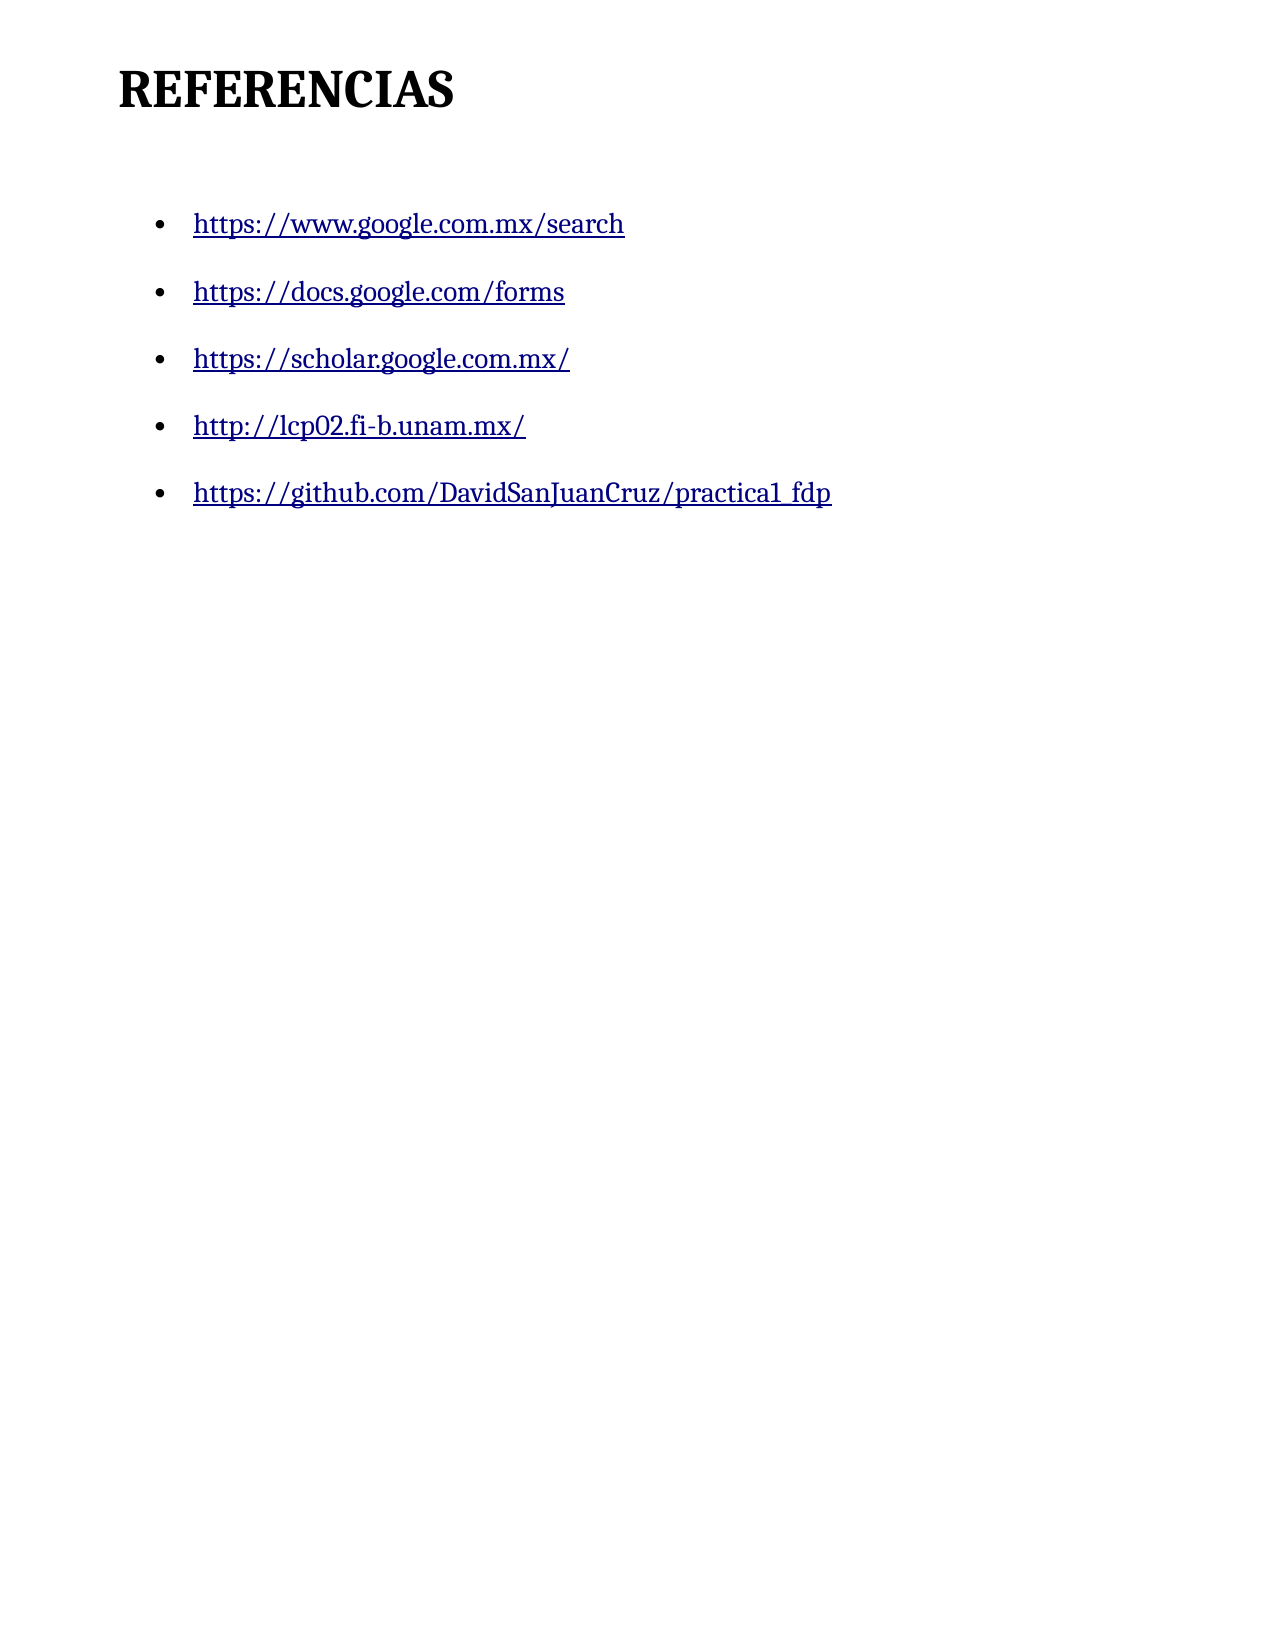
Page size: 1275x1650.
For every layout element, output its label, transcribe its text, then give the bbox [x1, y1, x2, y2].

text REFERENCIAS [118, 59, 1205, 121]
list https://scholar.google.com.mx/ [156, 342, 1205, 375]
list https://www.google.com.mx/search [156, 208, 1205, 241]
list https://github.com/DavidSanJuanCruz/practica1_fdp [156, 476, 1205, 509]
list https://docs.google.com/forms [156, 275, 1205, 308]
list http://lcp02.fi-b.unam.mx/ [156, 409, 1205, 442]
